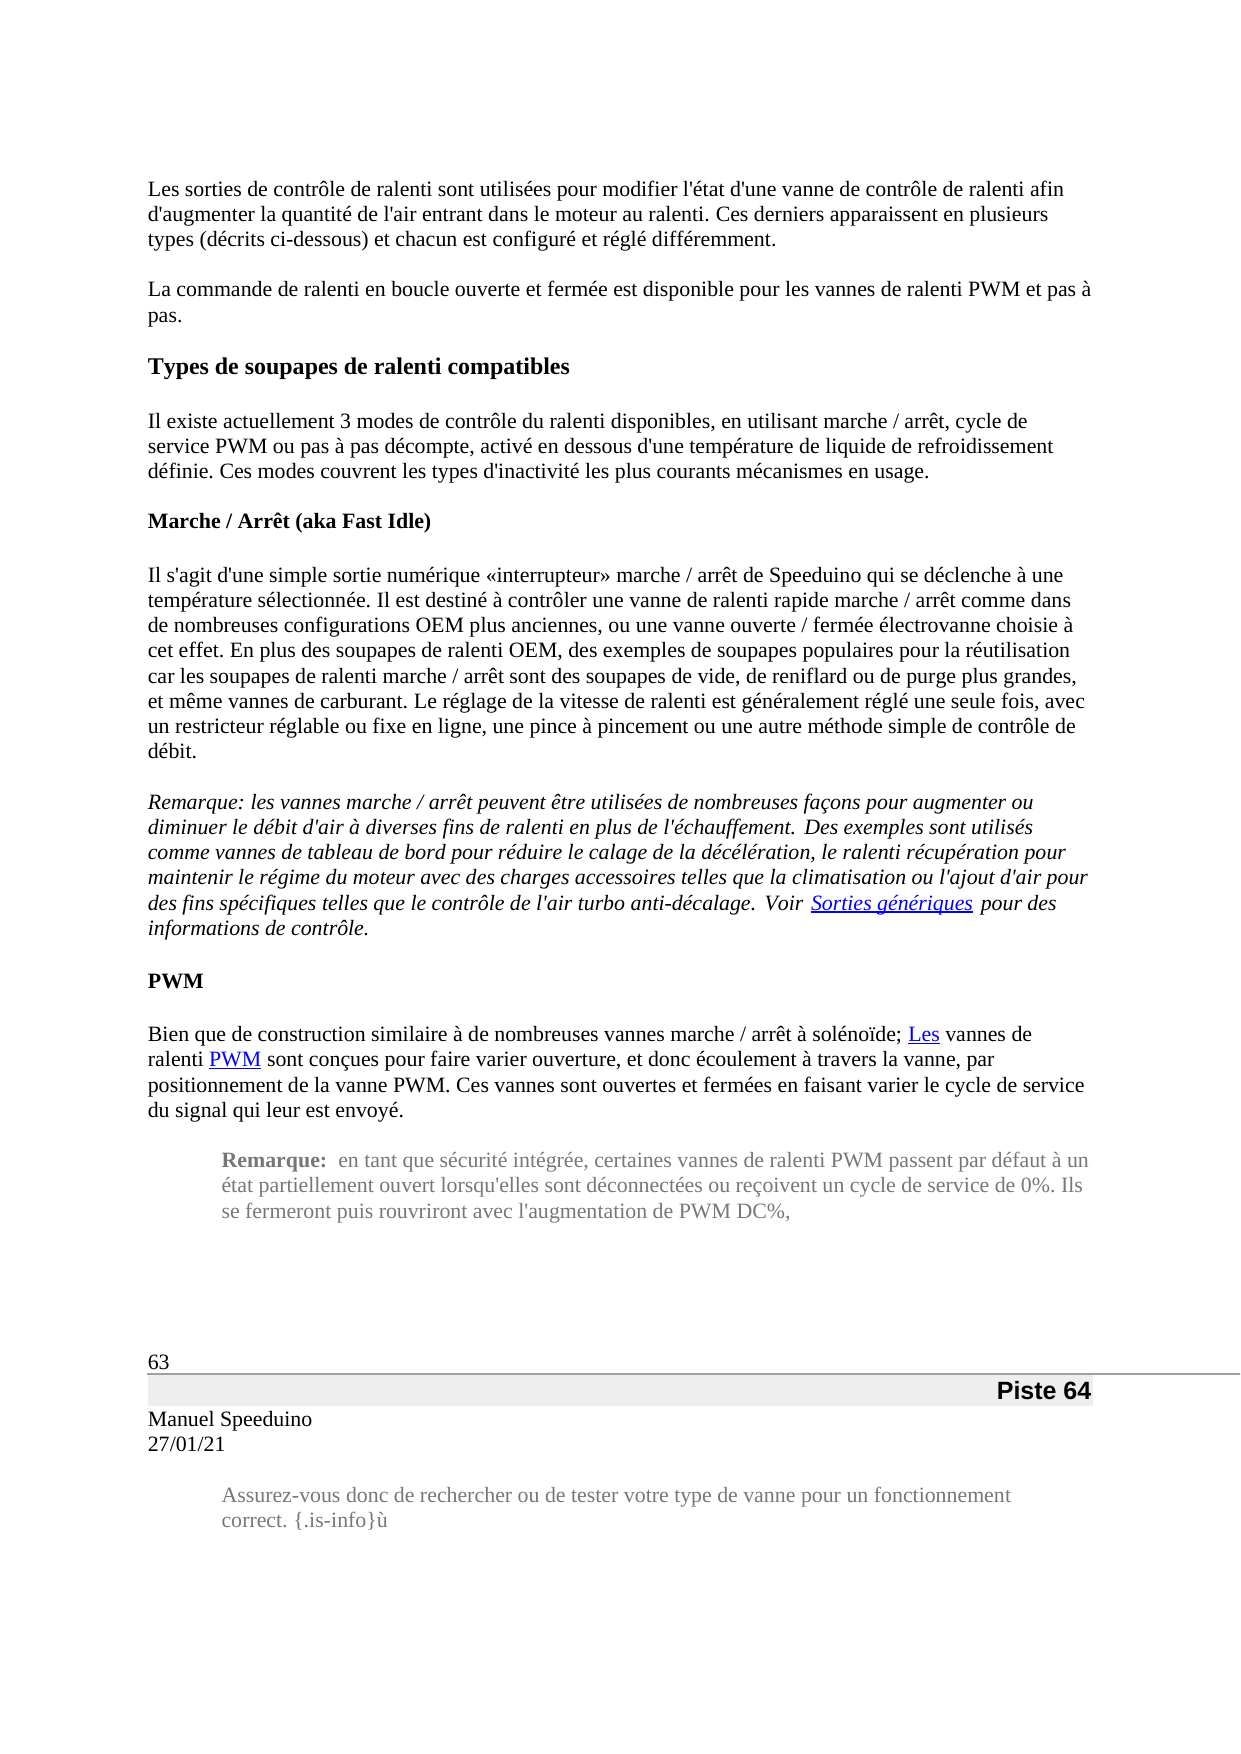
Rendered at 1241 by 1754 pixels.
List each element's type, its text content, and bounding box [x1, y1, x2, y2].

text PWM [148, 968, 1093, 993]
text Types de soupapes de ralenti compatibles [148, 352, 1093, 380]
text Remarque: les vannes marche / arrêt peuvent être utilisées de nombreuses façons pour augmenter ou diminuer le débit d'air à diverses fins de ralenti en plus de l'échauffement. Des exemples sont utilisés comme vannes de tableau de bord pour réduire le calage de la décélération, le ralenti récupération pour maintenir le régime du moteur avec des charges accessoires telles que la climatisation ou l'ajout d'air pour [148, 789, 1093, 889]
text La commande de ralenti en boucle ouverte et fermée est disponible pour les vannes de ralenti PWM et pas à pas. [148, 276, 1093, 327]
text Manuel Speeduino [148, 1406, 1093, 1431]
text Les sorties de contrôle de ralenti sont utilisées pour modifier l'état d'une vanne de contrôle de ralenti afin d'augmenter la quantité de l'air entrant dans le moteur au ralenti. Ces derniers apparaissent en plusieurs types (décrits ci-dessous) et chacun est configuré et réglé différemment. [148, 176, 1093, 251]
text Marche / Arrêt (aka Fast Idle) [148, 508, 1093, 534]
text Il s'agit d'une simple sortie numérique «interrupteur» marche / arrêt de Speeduino qui se déclenche à une température sélectionnée. Il est destiné à contrôler une vanne de ralenti rapide marche / arrêt comme dans de nombreuses configurations OEM plus anciennes, ou une vanne ouverte / fermée électrovanne choisie à cet effet. En plus des soupapes de ralenti OEM, des exemples de soupapes populaires pour la réutilisation car les soupapes de ralenti marche / arrêt sont des soupapes de vide, de reniflard ou de purge plus grandes, et même vannes de carburant. Le réglage de la vitesse de ralenti est généralement réglé une seule fois, avec un restricteur réglable ou fixe en ligne, une pince à pincement ou une autre méthode simple de contrôle de débit. [148, 562, 1093, 763]
table_header Piste 64 [148, 1375, 1093, 1406]
text Assurez-vous donc de rechercher ou de tester votre type de vanne pour un fonctionnement correct. {.is-info}ù [221, 1482, 1093, 1532]
text des fins spécifiques telles que le contrôle de l'air turbo anti-décalage. Voir Sorties génériques pour des informations de contrôle. [148, 889, 1093, 940]
text 27/01/21 [148, 1431, 1093, 1457]
text Il existe actuellement 3 modes de contrôle du ralenti disponibles, en utilisant marche / arrêt, cycle de service PWM ou pas à pas décompte, activé en dessous d'une température de liquide de refroidissement définie. Ces modes couvrent les types d'inactivité les plus courants mécanismes en usage. [148, 408, 1093, 483]
text 63 [148, 1349, 1093, 1373]
text Bien que de construction similaire à de nombreuses vannes marche / arrêt à solénoïde; Les vannes de ralenti PWM sont conçues pour faire varier ouverture, et donc écoulement à travers la vanne, par positionnement de la vanne PWM. Ces vannes sont ouvertes et fermées en faisant varier le cycle de service du signal qui leur est envoyé. [148, 1021, 1093, 1122]
text Remarque: en tant que sécurité intégrée, certaines vannes de ralenti PWM passent par défaut à un état partiellement ouvert lorsqu'elles sont déconnectées ou reçoivent un cycle de service de 0%. Ils se fermeront puis rouvriront avec l'augmentation de PWM DC%, [221, 1147, 1093, 1223]
